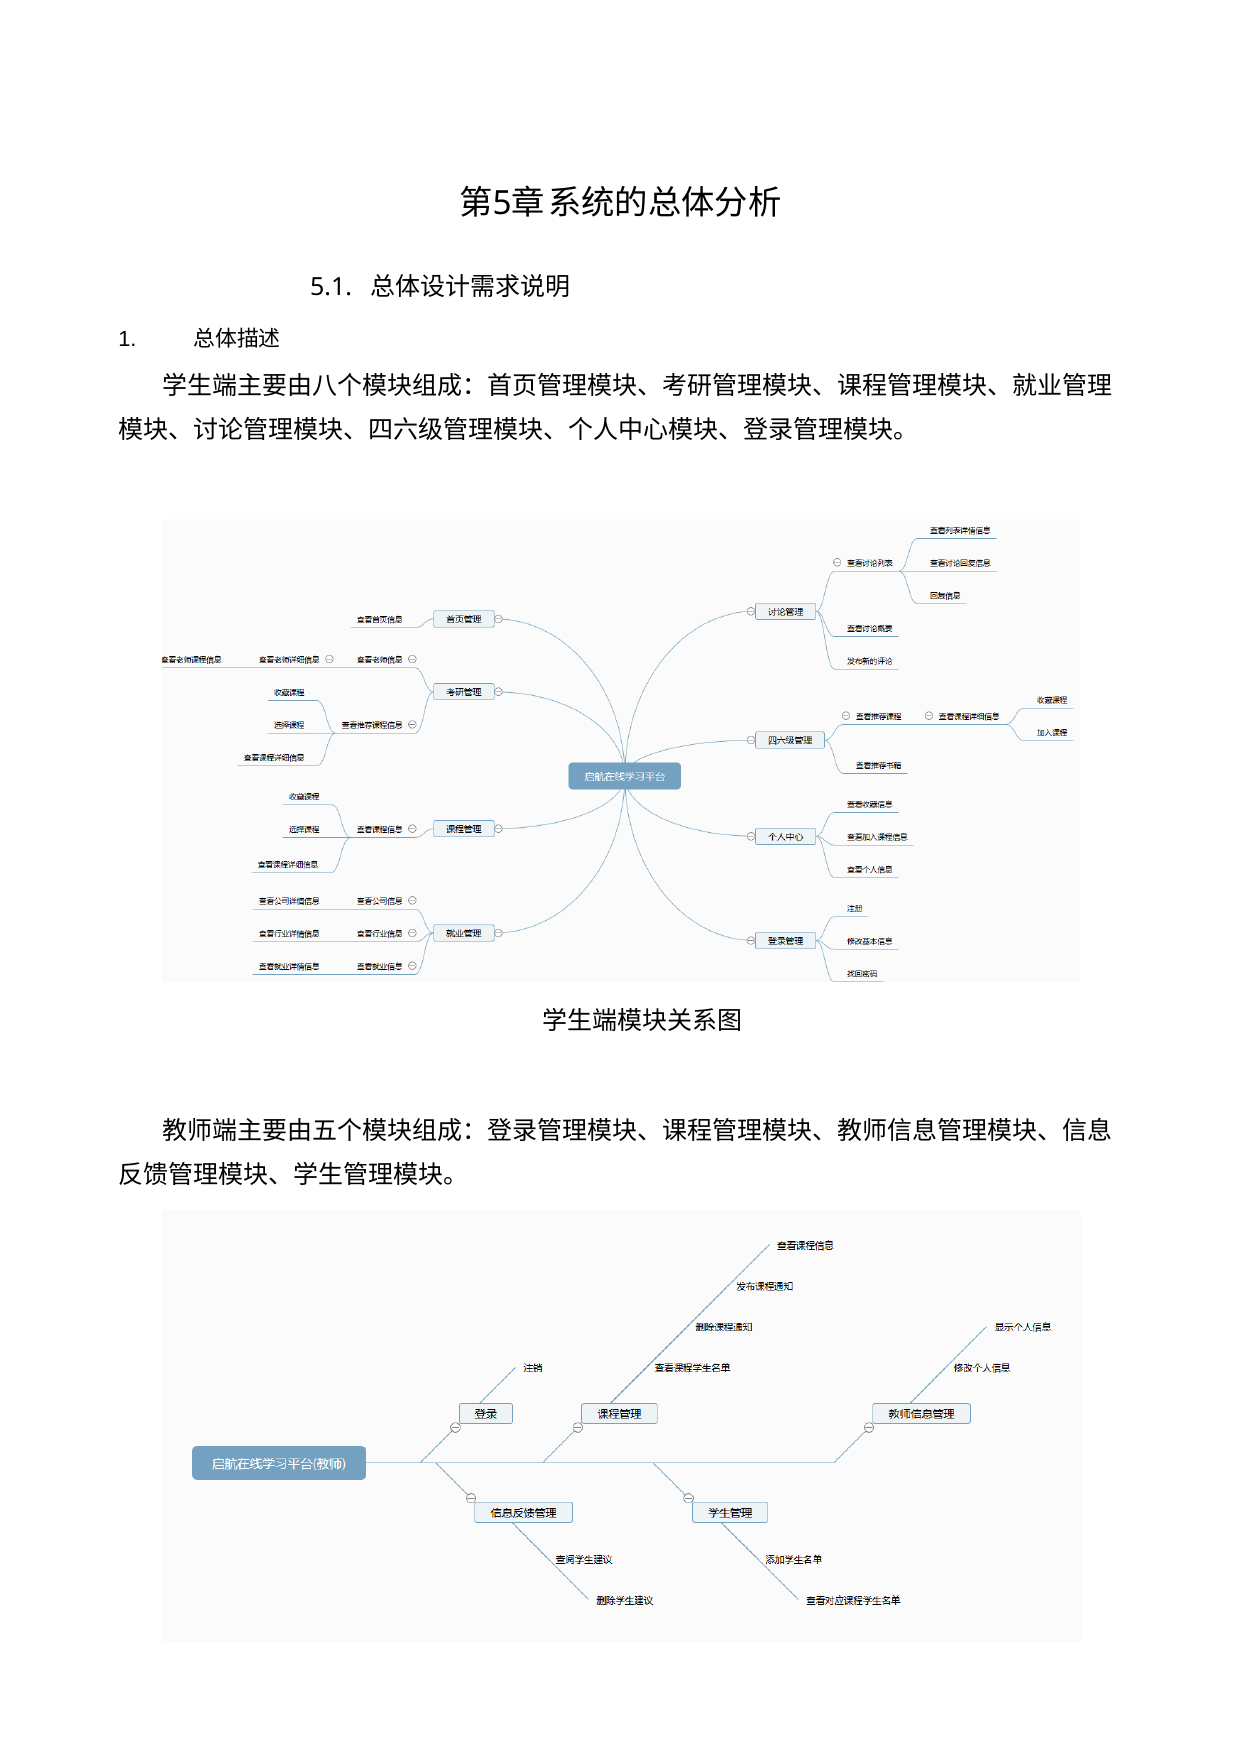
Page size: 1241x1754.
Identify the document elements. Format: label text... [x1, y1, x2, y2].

text 教师端主要由五个模块组成：登录管理模块、课程管理模块、教师信息管理模块、信息反馈管理模块、学生管理模块。 [118, 1111, 1122, 1191]
subtitle 总体设计需求说明 [310, 266, 1122, 302]
text 学生端主要由八个模块组成：首页管理模块、考研管理模块、课程管理模块、就业管理模块、讨论管理模块、四六级管理模块、个人中心模块、登录管理模块。 [118, 366, 1122, 446]
text 学生端模块关系图 [118, 1001, 1122, 1037]
subtitle 系统的总体分析 [118, 176, 1122, 224]
subtitle 总体描述 [118, 321, 1122, 353]
